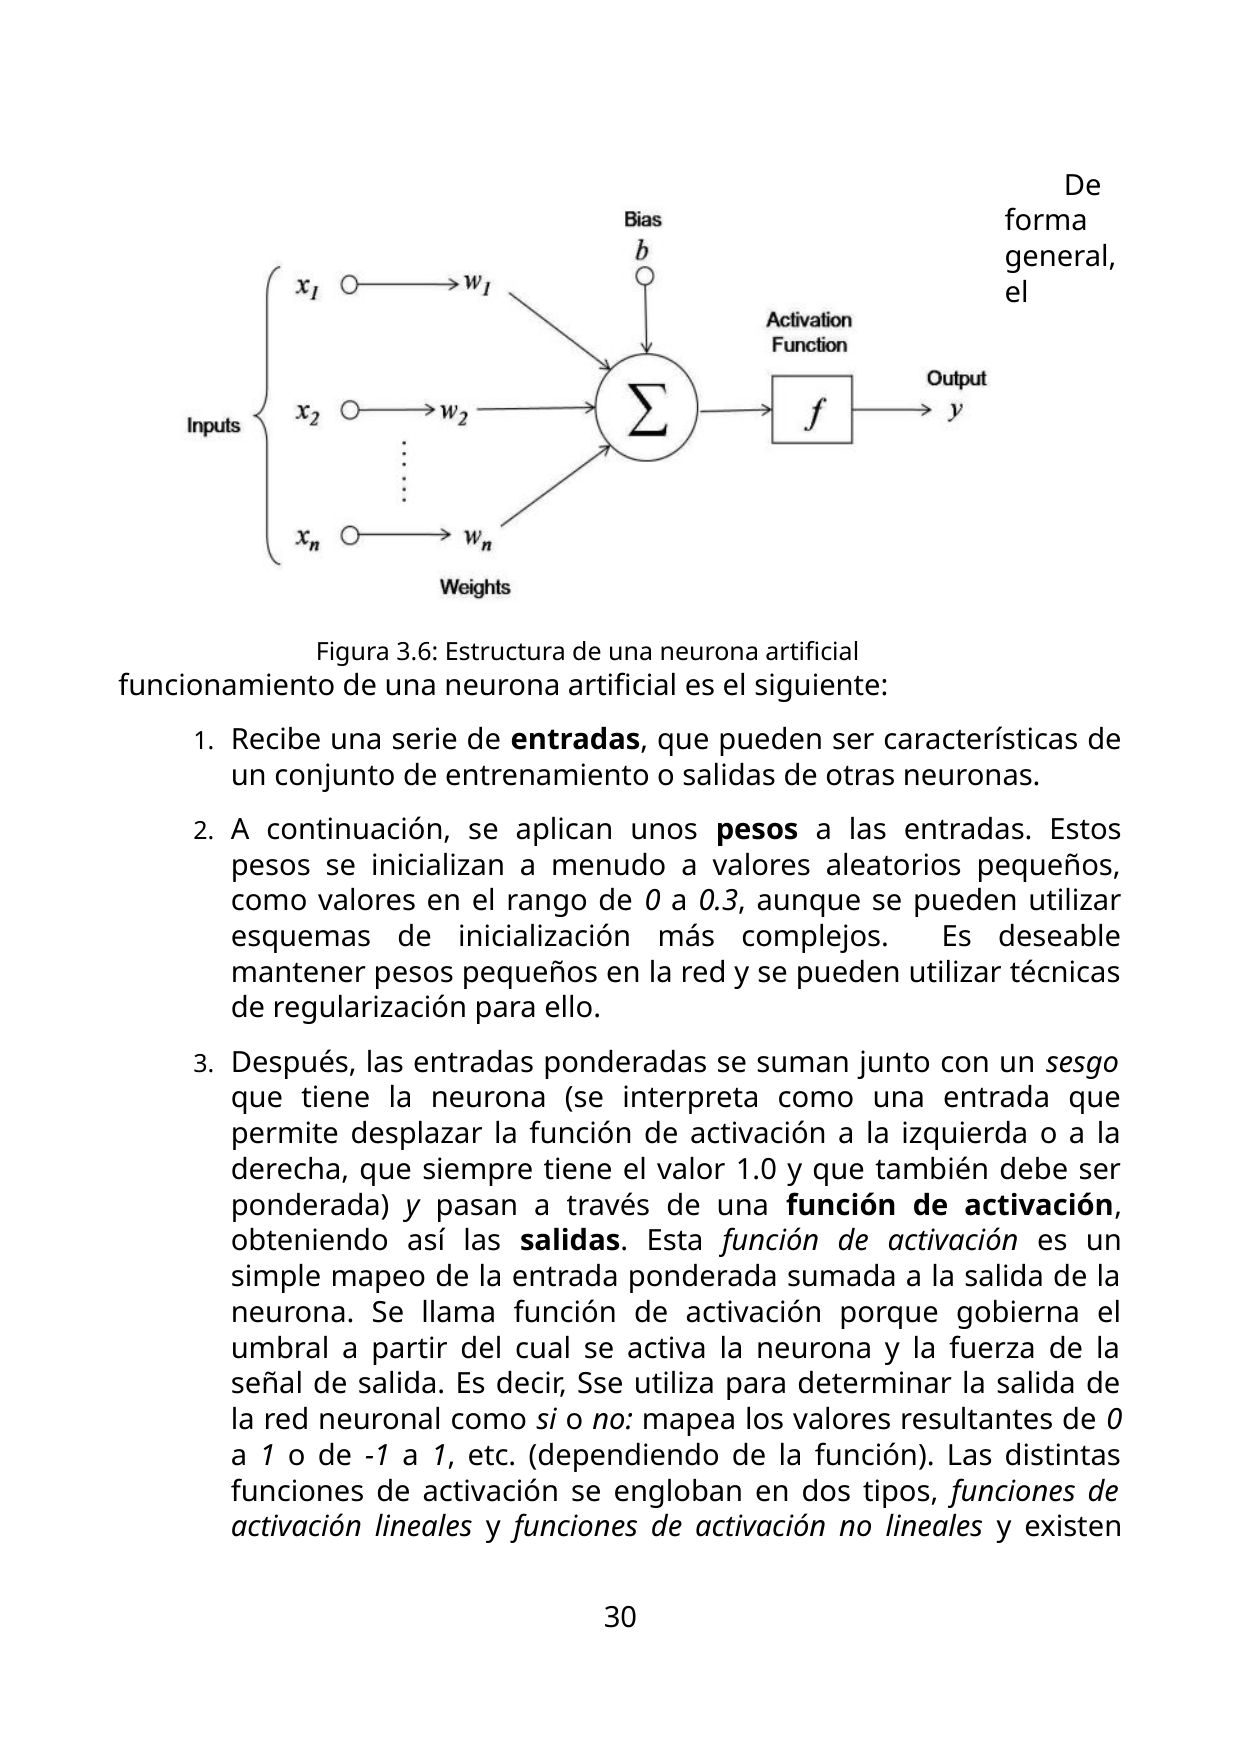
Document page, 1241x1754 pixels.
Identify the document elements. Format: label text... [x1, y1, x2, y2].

text De forma general, el funcionamiento de una neurona artificial es el siguiente: [118, 164, 1122, 703]
text Figura 3.6: Estructura de una neurona artificial [170, 617, 1004, 668]
list A continuación, se aplican unos pesos a las entradas. Estos pesos se inicializan a menudo a valores aleatorios pequeños, como valores en el rango de 0 a 0.3, aunque se pueden utilizar esquemas de inicialización más complejos. Es deseable mantener pesos pequeños en la red y se pueden utilizar técnicas de regularización para ello. [193, 808, 1122, 1026]
list Recibe una serie de entradas, que pueden ser características de un conjunto de entrenamiento o salidas de otras neuronas. [193, 718, 1122, 793]
list Después, las entradas ponderadas se suman junto con un sesgo que tiene la neurona (se interpreta como una entrada que permite desplazar la función de activación a la izquierda o a la derecha, que siempre tiene el valor 1.0 y que también debe ser ponderada) y pasan a través de una función de activación, obteniendo así las salidas. Esta función de activación es un simple mapeo de la entrada ponderada sumada a la salida de la neurona. Se llama función de activación porque gobierna el umbral a partir del cual se activa la neurona y la fuerza de la señal de salida. Es decir, Sse utiliza para determinar la salida de la red neuronal como si o no: mapea los valores resultantes de 0 a 1 o de -1 a 1, etc. (dependiendo de la función). Las distintas funciones de activación se engloban en dos tipos, funciones de activación lineales y funciones de activación no lineales y existen [193, 1041, 1122, 1545]
picture [170, 175, 1005, 617]
